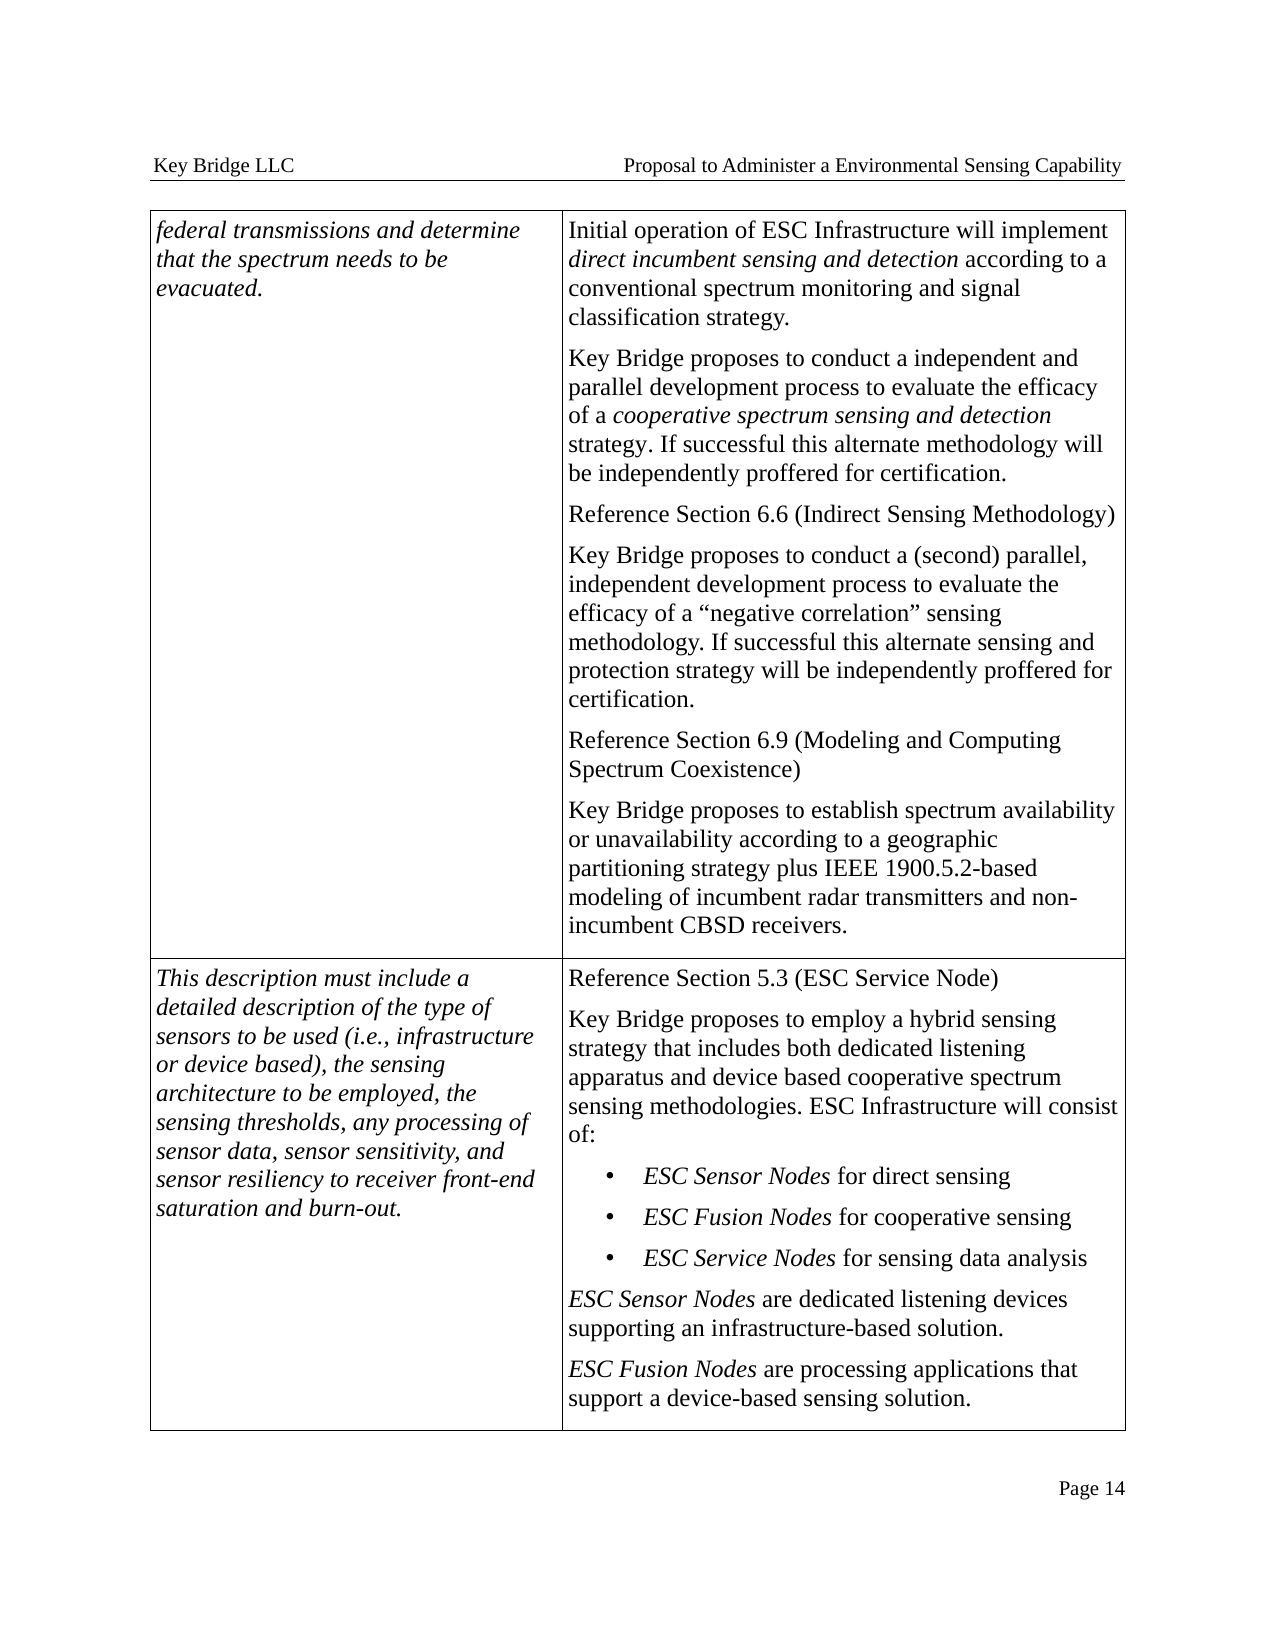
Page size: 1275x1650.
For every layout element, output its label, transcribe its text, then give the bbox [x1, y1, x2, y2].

table_cell This description must include a detailed description of the type of sensors to be used (i.e., infrastructure or device based), the sensing architecture to be employed, the sensing thresholds, any processing of sensor data, sensor sensitivity, and sensor resiliency to receiver front-end saturation and burn-out. [151, 959, 562, 1430]
table_cell Reference Section 5.3 (ESC Service Node) Key Bridge proposes to employ a hybrid sensing strategy that includes both dedicated listening apparatus and device based cooperative spectrum sensing methodologies. ESC Infrastructure will consist of: ESC Sensor Nodes for direct sensing ESC Fusion Nodes for cooperative sensing ESC Service Nodes for sensing data analysis ESC Sensor Nodes are dedicated listening devices supporting an infrastructure-based solution. ESC Fusion Nodes are processing applications that support a device-based sensing solution. [563, 959, 1125, 1430]
table_cell Initial operation of ESC Infrastructure will implement direct incumbent sensing and detection according to a conventional spectrum monitoring and signal classification strategy. Key Bridge proposes to conduct a independent and parallel development process to evaluate the efficacy of a cooperative spectrum sensing and detection strategy. If successful this alternate methodology will be independently proffered for certification. Reference Section 6.6 (Indirect Sensing Methodology) Key Bridge proposes to conduct a (second) parallel, independent development process to evaluate the efficacy of a “negative correlation” sensing methodology. If successful this alternate sensing and protection strategy will be independently proffered for certification. Reference Section 6.9 (Modeling and Computing Spectrum Coexistence) Key Bridge proposes to establish spectrum availability or unavailability according to a geographic partitioning strategy plus IEEE 1900.5.2-based modeling of incumbent radar transmitters and non-incumbent CBSD receivers. [563, 211, 1125, 957]
table_cell federal transmissions and determine that the spectrum needs to be evacuated. [151, 211, 562, 957]
